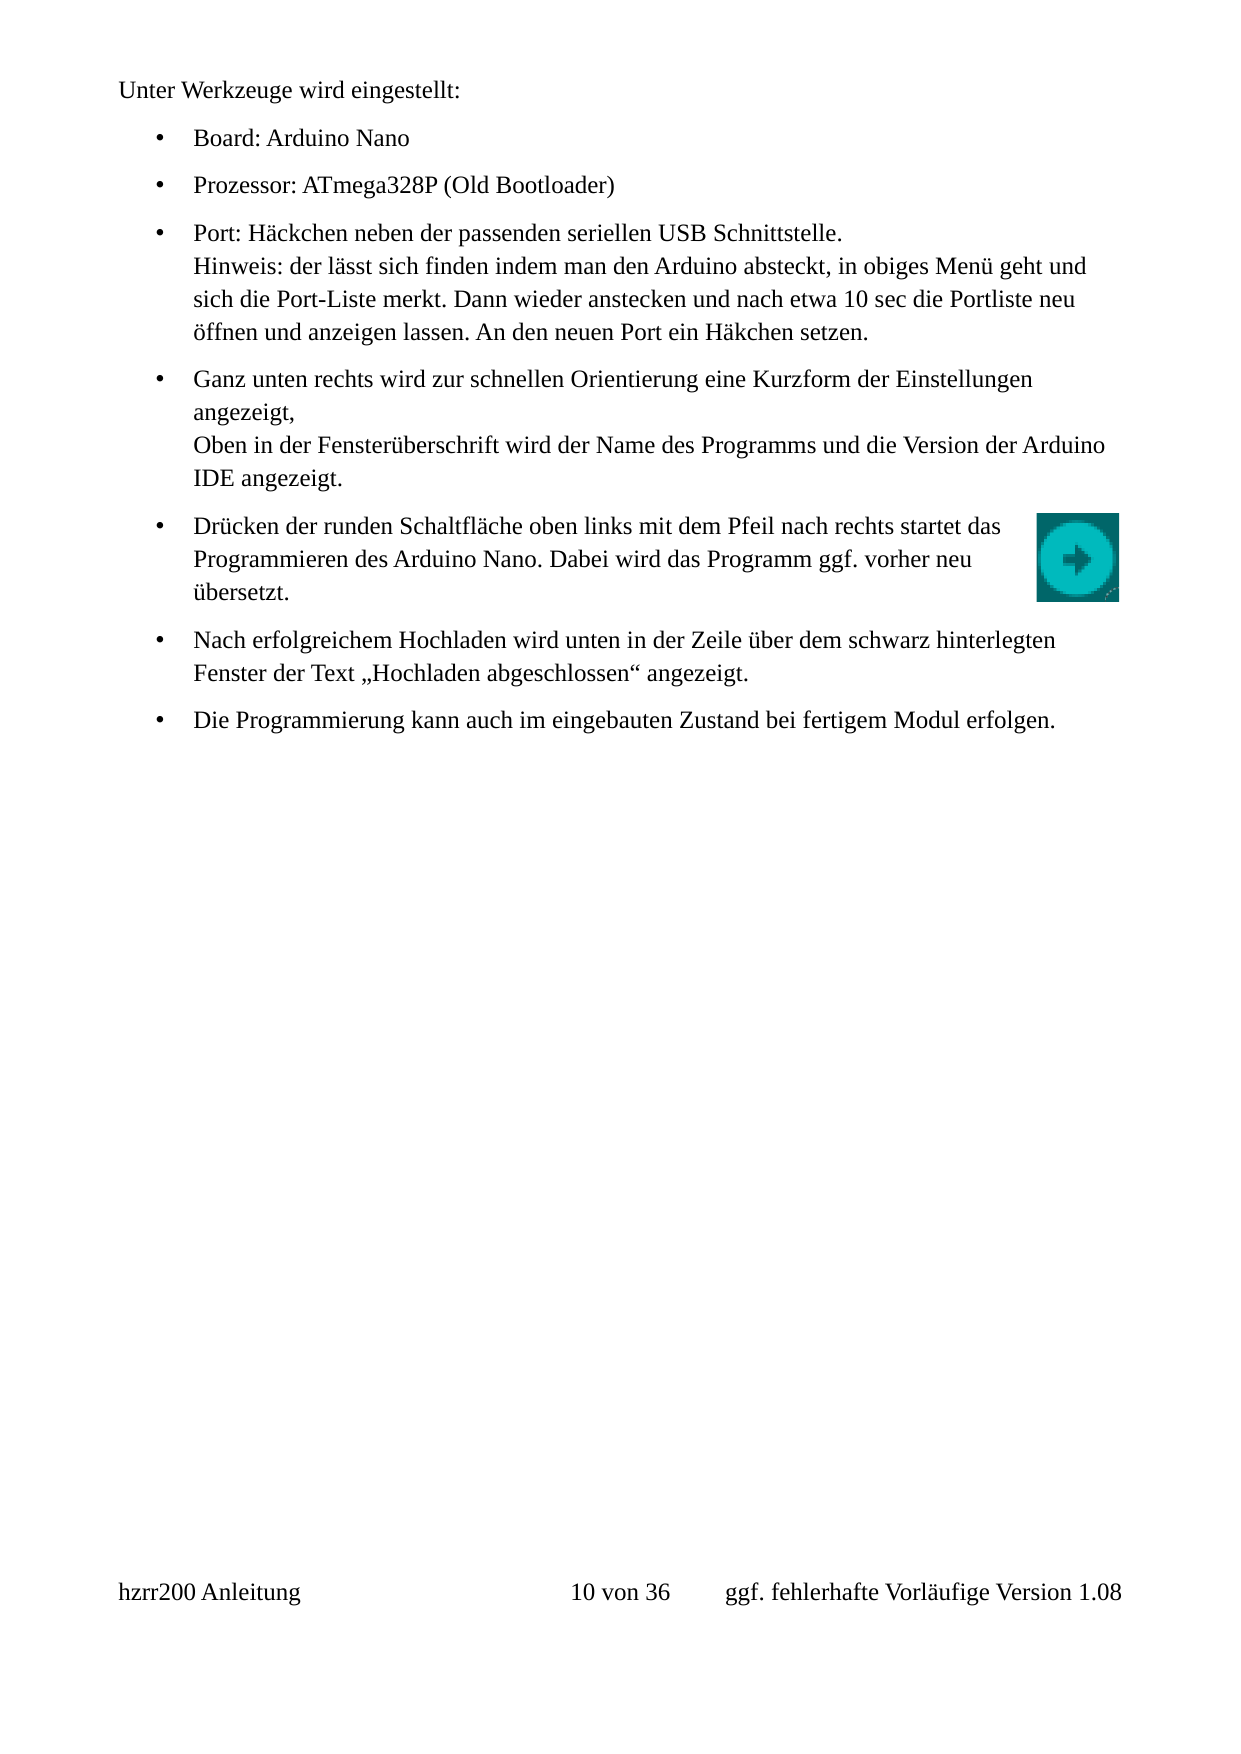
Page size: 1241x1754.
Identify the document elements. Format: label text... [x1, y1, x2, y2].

list Board: Arduino Nano [156, 123, 1122, 151]
list Nach erfolgreichem Hochladen wird unten in der Zeile über dem schwarz hinterlegten Fenster der Text „Hochladen abgeschlossen“ angezeigt. [156, 625, 1122, 687]
list Drücken der runden Schaltfläche oben links mit dem Pfeil nach rechts startet das Programmieren des Arduino Nano. Dabei wird das Programm ggf. vorher neu übersetzt. [156, 511, 1122, 606]
list Ganz unten rechts wird zur schnellen Orientierung eine Kurzform der Einstellungen angezeigt, Oben in der Fensterüberschrift wird der Name des Programms und die Version der Arduino IDE angezeigt. [156, 364, 1122, 492]
text Unter Werkzeuge wird eingestellt: [118, 75, 1122, 104]
list Port: Häckchen neben der passenden seriellen USB Schnittstelle. Hinweis: der lässt sich finden indem man den Arduino absteckt, in obiges Menü geht und sich die Port-Liste merkt. Dann wieder anstecken und nach etwa 10 sec die Portliste neu öffnen und anzeigen lassen. An den neuen Port ein Häkchen setzen. [156, 218, 1122, 346]
list Die Programmierung kann auch im eingebauten Zustand bei fertigem Modul erfolgen. [156, 705, 1122, 734]
list Prozessor: ATmega328P (Old Bootloader) [156, 170, 1122, 199]
